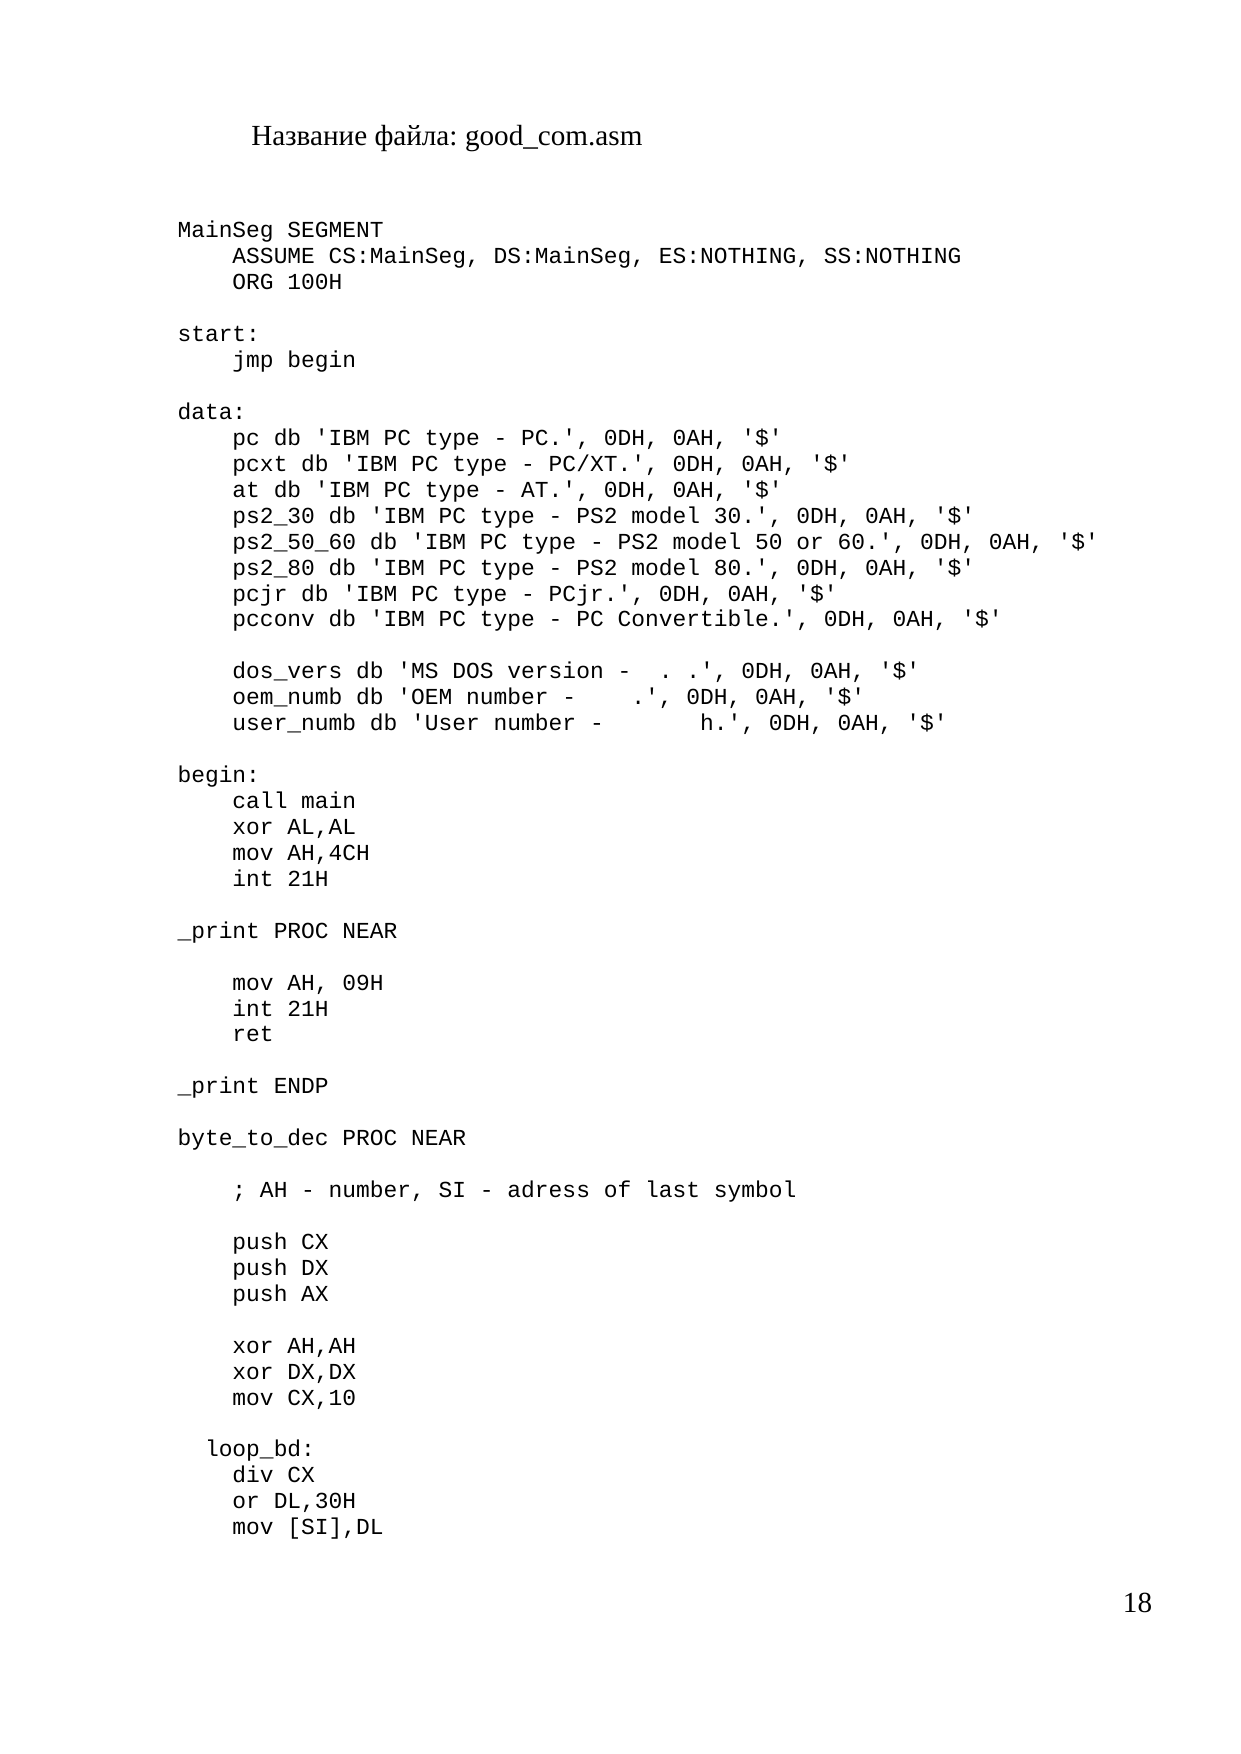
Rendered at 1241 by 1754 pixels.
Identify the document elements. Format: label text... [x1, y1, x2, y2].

text pc db 'IBM PC type - PC.', 0DH, 0AH, '$' [177, 426, 1152, 452]
text mov [SI],DL [177, 1516, 1152, 1542]
text int 21H [177, 997, 1152, 1023]
text div CX [177, 1464, 1152, 1490]
text ; AH - number, SI - adress of last symbol [177, 1178, 1152, 1204]
text byte_to_dec PROC NEAR [177, 1127, 1152, 1152]
text push CX [177, 1230, 1152, 1256]
text ORG 100H [177, 271, 1152, 297]
text xor AH,AH [177, 1334, 1152, 1360]
text pcconv db 'IBM PC type - PC Convertible.', 0DH, 0AH, '$' [177, 608, 1152, 634]
text jmp begin [177, 348, 1152, 374]
text _print PROC NEAR [177, 919, 1152, 945]
text ASSUME CS:MainSeg, DS:MainSeg, ES:NOTHING, SS:NOTHING [177, 245, 1152, 271]
text mov AH,4CH [177, 841, 1152, 867]
text MainSeg SEGMENT [177, 219, 1152, 245]
text at db 'IBM PC type - AT.', 0DH, 0AH, '$' [177, 478, 1152, 504]
text loop_bd: [177, 1438, 1152, 1464]
text ps2_30 db 'IBM PC type - PS2 model 30.', 0DH, 0AH, '$' [177, 504, 1152, 530]
text oem_numb db 'OEM number - .', 0DH, 0AH, '$' [177, 686, 1152, 712]
text data: [177, 400, 1152, 426]
text or DL,30H [177, 1490, 1152, 1516]
text ret [177, 1023, 1152, 1049]
text mov AH, 09H [177, 971, 1152, 997]
text int 21H [177, 867, 1152, 893]
text start: [177, 322, 1152, 348]
text push AX [177, 1282, 1152, 1308]
text call main [177, 789, 1152, 815]
text mov CX,10 [177, 1386, 1152, 1412]
text _print ENDP [177, 1075, 1152, 1101]
text dos_vers db 'MS DOS version - . .', 0DH, 0AH, '$' [177, 660, 1152, 686]
text ps2_50_60 db 'IBM PC type - PS2 model 50 or 60.', 0DH, 0AH, '$' [177, 530, 1152, 556]
text xor DX,DX [177, 1360, 1152, 1386]
text pcjr db 'IBM PC type - PCjr.', 0DH, 0AH, '$' [177, 582, 1152, 608]
text pcxt db 'IBM PC type - PC/XT.', 0DH, 0AH, '$' [177, 452, 1152, 478]
text ps2_80 db 'IBM PC type - PS2 model 80.', 0DH, 0AH, '$' [177, 556, 1152, 582]
text Название файла: good_com.asm [177, 118, 1152, 152]
text xor AL,AL [177, 815, 1152, 841]
text push DX [177, 1256, 1152, 1282]
text user_numb db 'User number - h.', 0DH, 0AH, '$' [177, 712, 1152, 737]
text begin: [177, 763, 1152, 789]
